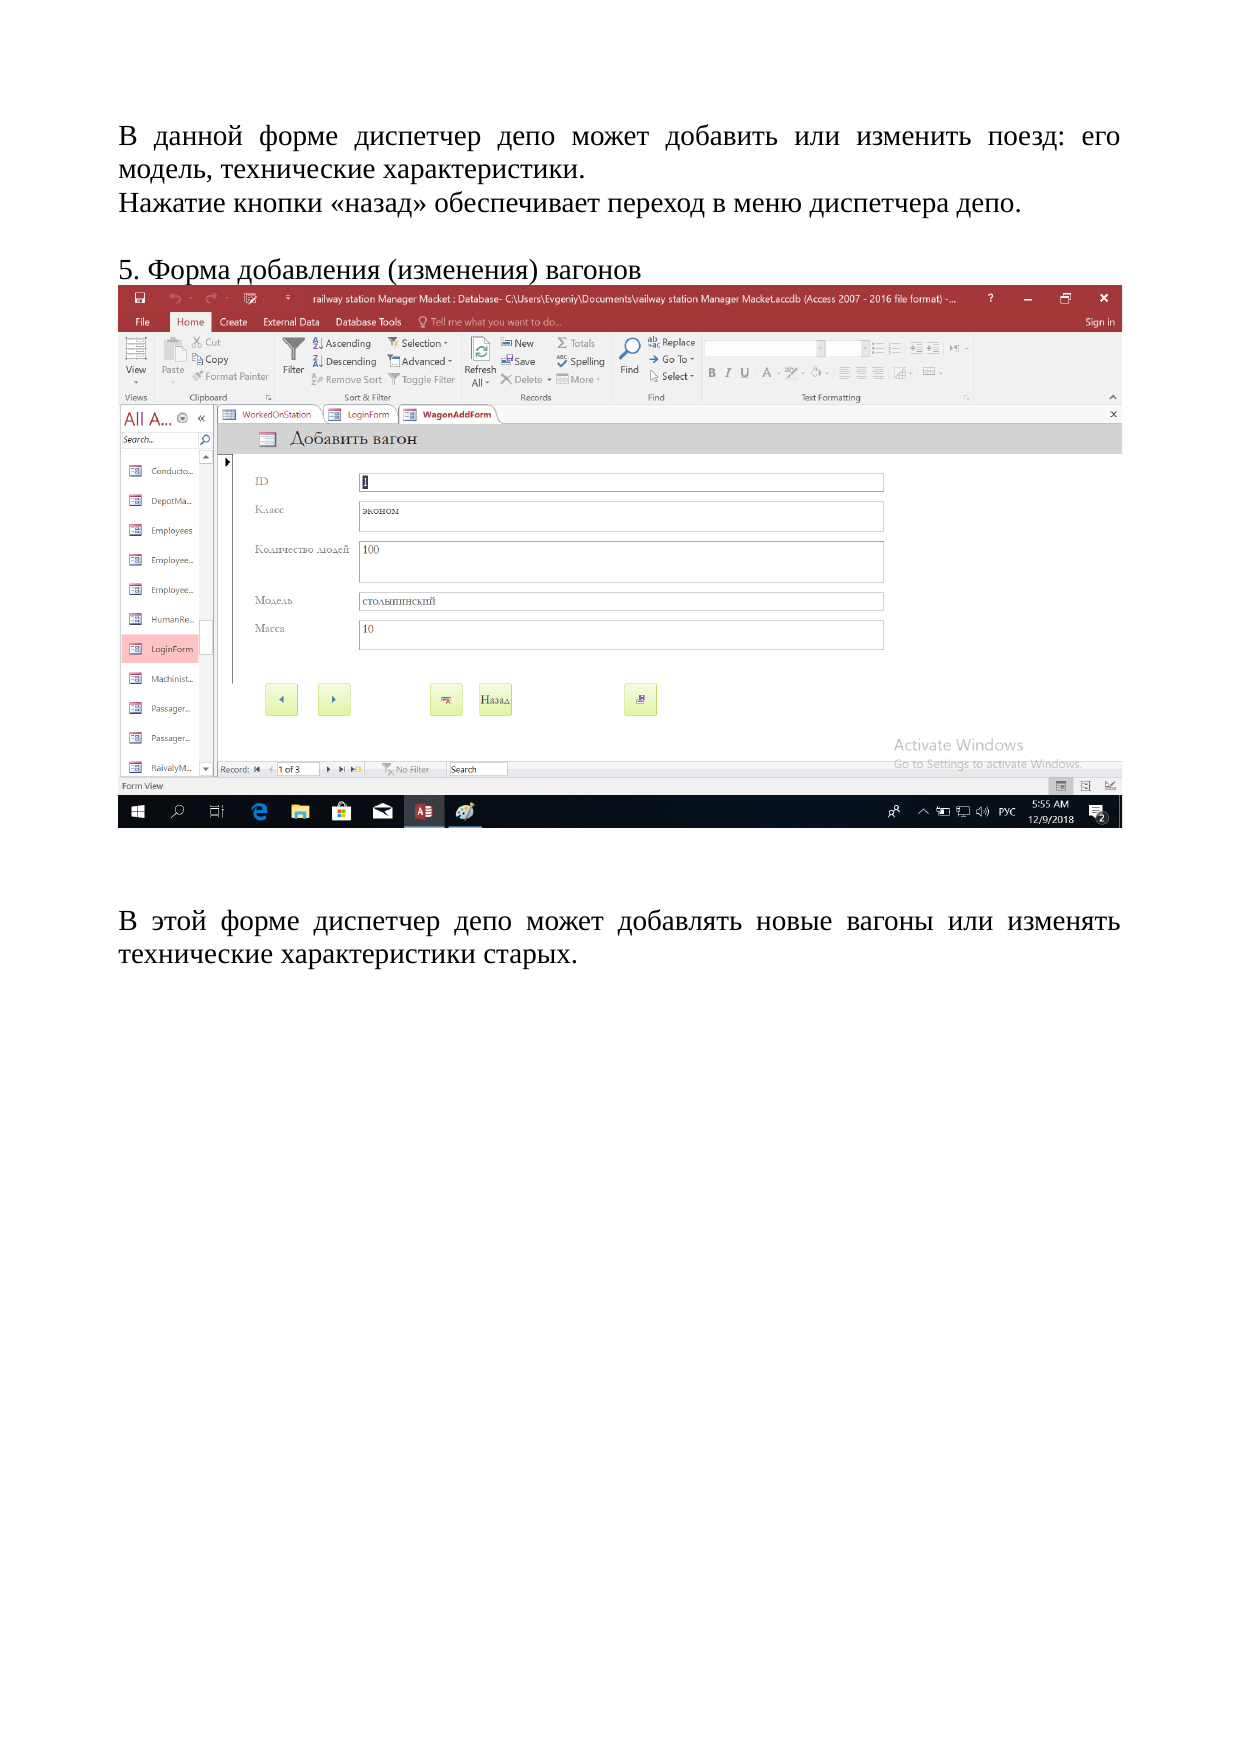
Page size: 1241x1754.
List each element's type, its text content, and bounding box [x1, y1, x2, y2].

text 5. Форма добавления (изменения) вагонов [118, 252, 1122, 285]
text В данной форме диспетчер депо может добавить или изменить поезд: его модель, технические характеристики. [118, 118, 1122, 185]
picture [118, 285, 1123, 903]
text Нажатие кнопки «назад» обеспечивает переход в меню диспетчера депо. [118, 185, 1122, 219]
text В этой форме диспетчер депо может добавлять новые вагоны или изменять технические характеристики старых. [118, 903, 1122, 970]
